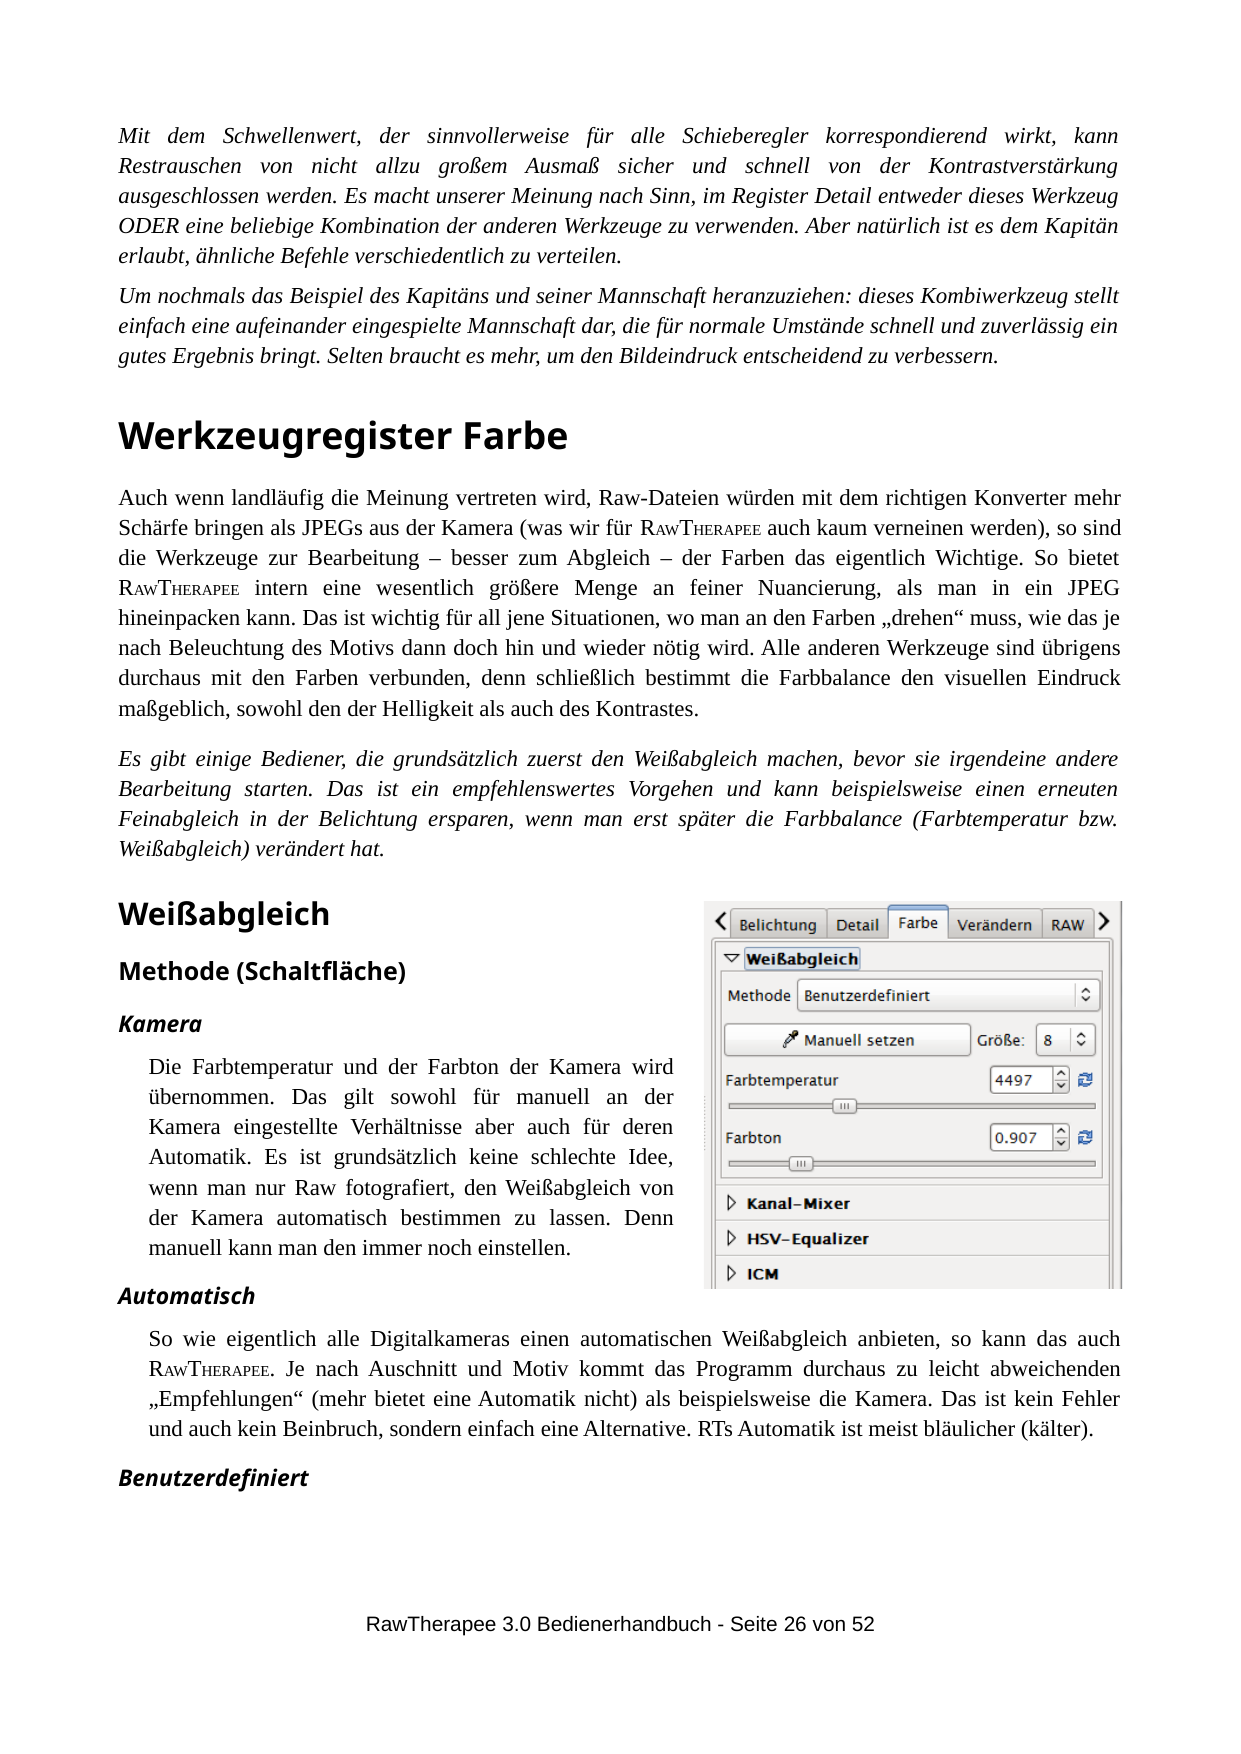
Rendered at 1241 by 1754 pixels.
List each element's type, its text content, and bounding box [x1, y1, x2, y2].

subtitle Automatisch [118, 1280, 1122, 1311]
text So wie eigentlich alle Digitalkameras einen automatischen Weißabgleich anbieten, so kann das auch RawTherapee. Je nach Auschnitt und Motiv kommt das Programm durchaus zu leicht abweichenden „Empfehlungen“ (mehr bietet eine Automatik nicht) als beispielsweise die Kamera. Das ist kein Fehler und auch kein Beinbruch, sondern einfach eine Alternative. RTs Automatik ist meist bläulicher (kälter). [148, 1321, 1122, 1442]
text Um nochmals das Beispiel des Kapitäns und seiner Mannschaft heranzuziehen: dieses Kombiwerkzeug stellt einfach eine aufeinander eingespielte Mannschaft dar, die für normale Umstände schnell und zuverlässig ein gutes Ergebnis bringt. Selten braucht es mehr, um den Bildeindruck entscheidend zu verbessern. [118, 279, 1122, 369]
text Es gibt einige Bediener, die grundsätzlich zuerst den Weißabgleich machen, bevor sie irgendeine andere Bearbeitung starten. Das ist ein empfehlenswertes Vorgehen und kann beispielsweise einen erneuten Feinabgleich in der Belichtung ersparen, wenn man erst später die Farbbalance (Farbtemperatur bzw. Weißabgleich) verändert hat. [118, 741, 1122, 861]
subtitle Weißabgleich [118, 891, 1122, 934]
text Mit dem Schwellenwert, der sinnvollerweise für alle Schieberegler korrespondierend wirkt, kann Restrauschen von nicht allzu großem Ausmaß sicher und schnell von der Kontrastverstärkung ausgeschlossen werden. Es macht unserer Meinung nach Sinn, im Register Detail entweder dieses Werkzeug ODER eine beliebige Kombination der anderen Werkzeuge zu verwenden. Aber natürlich ist es dem Kapitän erlaubt, ähnliche Befehle verschiedentlich zu verteilen. [118, 118, 1122, 269]
subtitle Werkzeugregister Farbe [118, 409, 1122, 460]
subtitle Kamera [118, 1008, 703, 1039]
text Auch wenn landläufig die Meinung vertreten wird, Raw-Dateien würden mit dem richtigen Konverter mehr Schärfe bringen als JPEGs aus der Kamera (was wir für RawTherapee auch kaum verneinen werden), so sind die Werkzeuge zur Bearbeitung – besser zum Abgleich – der Farben das eigentlich Wichtige. So bietet RawTherapee intern eine wesentlich größere Menge an feiner Nuancierung, als man in ein JPEG hineinpacken kann. Das ist wichtig für all jene Situationen, wo man an den Farben „drehen“ muss, wie das je nach Beleuchtung des Motivs dann doch hin und wieder nötig wird. Alle anderen Werkzeuge sind übrigens durchaus mit den Farben verbunden, denn schließlich bestimmt die Farbbalance den visuellen Eindruck maßgeblich, sowohl den der Helligkeit als auch des Kontrastes. [118, 480, 1122, 721]
picture [703, 901, 1123, 1289]
text Die Farbtemperatur und der Farbton der Kamera wird übernommen. Das gilt sowohl für manuell an der Kamera eingestellte Verhältnisse aber auch für deren Automatik. Es ist grundsätzlich keine schlechte Idee, wenn man nur Raw fotografiert, den Weißabgleich von der Kamera automatisch bestimmen zu lassen. Denn manuell kann man den immer noch einstellen. [148, 1049, 703, 1260]
subtitle Methode (Schaltfläche) [118, 954, 703, 988]
subtitle Benutzerdefiniert [118, 1462, 1122, 1493]
